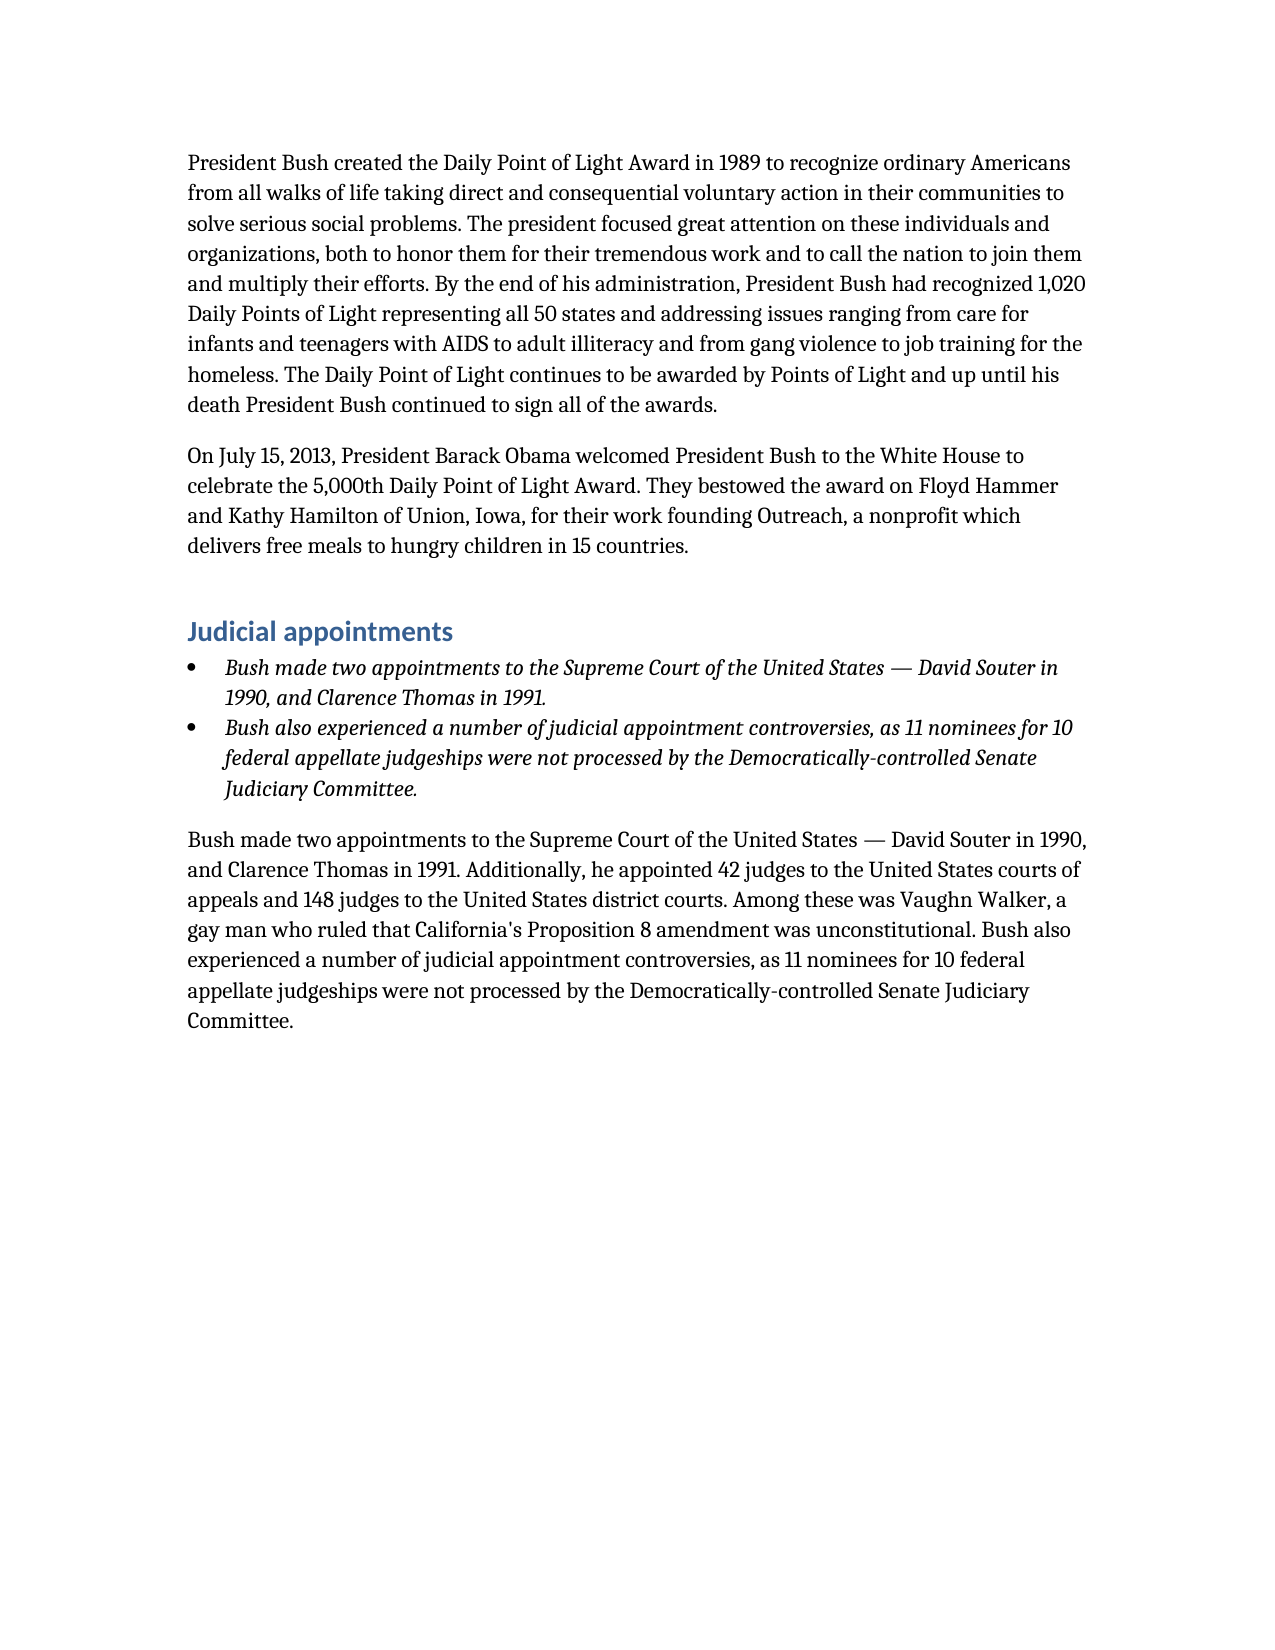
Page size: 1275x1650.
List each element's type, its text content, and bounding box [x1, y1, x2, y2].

text President Bush created the Daily Point of Light Award in 1989 to recognize ordinary Americans from all walks of life taking direct and consequential voluntary action in their communities to solve serious social problems. The president focused great attention on these individuals and organizations, both to honor them for their tremendous work and to call the nation to join them and multiply their efforts. By the end of his administration, President Bush had recognized 1,020 Daily Points of Light representing all 50 states and addressing issues ranging from care for infants and teenagers with AIDS to adult illiteracy and from gang violence to job training for the homeless. The Daily Point of Light continues to be awarded by Points of Light and up until his death President Bush continued to sign all of the awards. [187, 150, 1087, 418]
subtitle Judicial appointments [187, 613, 1087, 649]
list Bush also experienced a number of judicial appointment controversies, as 11 nominees for 10 federal appellate judgeships were not processed by the Democratically-controlled Senate Judiciary Committee. [187, 715, 1087, 802]
list Bush made two appointments to the Supreme Court of the United States — David Souter in 1990, and Clarence Thomas in 1991. [187, 654, 1087, 711]
text On July 15, 2013, President Barack Obama welcomed President Bush to the White House to celebrate the 5,000th Daily Point of Light Award. They bestowed the award on Floyd Hammer and Kathy Hamilton of Union, Iowa, for their work founding Outreach, a nonprofit which delivers free meals to hungry children in 15 countries. [187, 443, 1087, 560]
text Bush made two appointments to the Supreme Court of the United States — David Souter in 1990, and Clarence Thomas in 1991. Additionally, he appointed 42 judges to the United States courts of appeals and 148 judges to the United States district courts. Among these was Vaughn Walker, a gay man who ruled that California's Proposition 8 amendment was unconstitutional. Bush also experienced a number of judicial appointment controversies, as 11 nominees for 10 federal appellate judgeships were not processed by the Democratically-controlled Senate Judiciary Committee. [187, 826, 1087, 1034]
